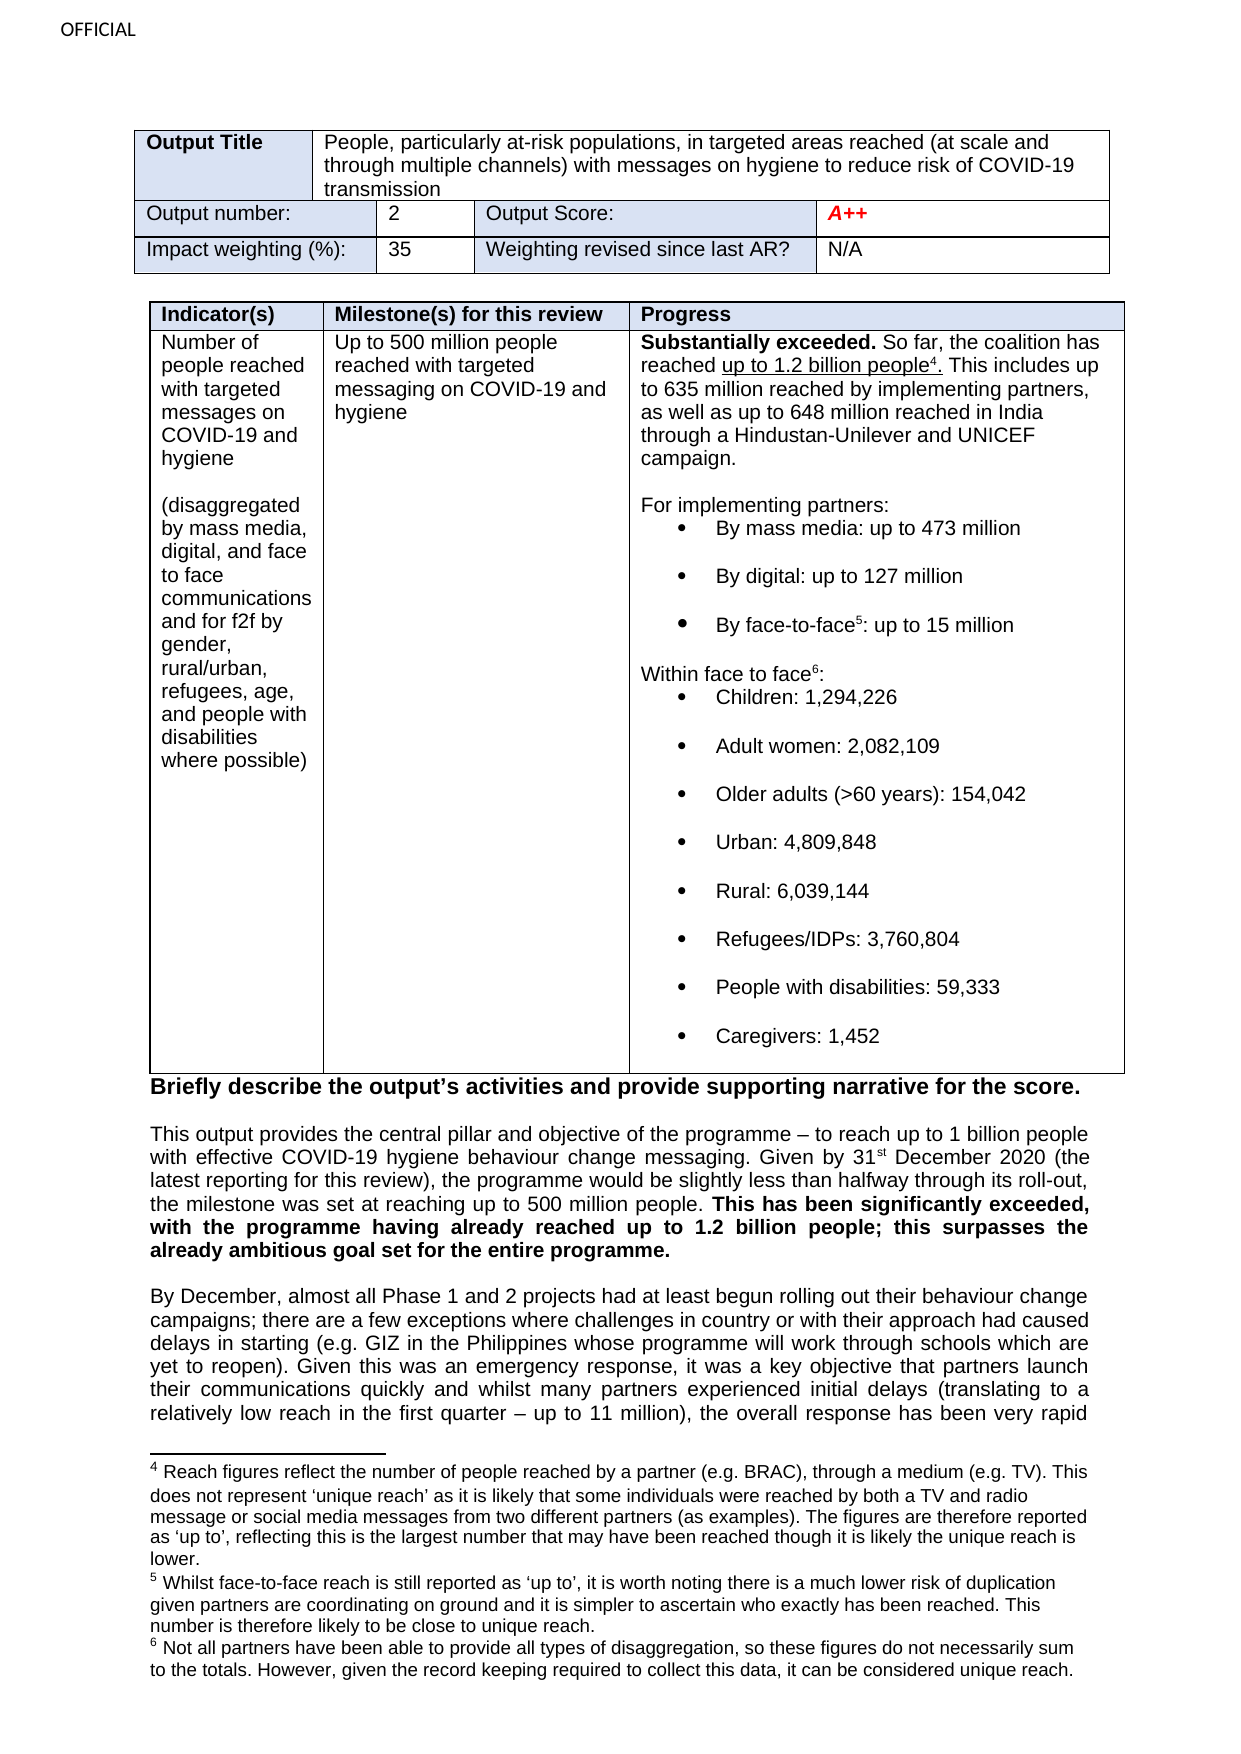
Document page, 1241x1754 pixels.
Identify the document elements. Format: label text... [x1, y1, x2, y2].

table_cell Weighting revised since last AR? [475, 238, 816, 272]
table_cell N/A [817, 238, 1109, 272]
table_cell Impact weighting (%): [135, 238, 376, 272]
text Briefly describe the output’s activities and provide supporting narrative for the score. [150, 1074, 1090, 1099]
table_header Progress [630, 303, 1124, 330]
table_cell 35 [377, 238, 474, 272]
table_cell Substantially exceeded. So far, the coalition has reached up to 1.2 billion people. This includes up to 635 million reached by implementing partners, as well as up to 648 million reached in India through a Hindustan-Unilever and UNICEF campaign. For implementing partners: By mass media: up to 473 million By digital: up to 127 million By face-to-face: up to 15 million Within face to face: Children: 1,294,226 Adult women: 2,082,109 Older adults (>60 years): 154,042 Urban: 4,809,848 Rural: 6,039,144 Refugees/IDPs: 3,760,804 People with disabilities: 59,333 Caregivers: 1,452 [630, 331, 1124, 1072]
table_cell Output number: [135, 201, 376, 236]
table_cell Up to 500 million people reached with targeted messaging on COVID-19 and hygiene [324, 331, 629, 1072]
table_header People, particularly at-risk populations, in targeted areas reached (at scale and through multiple channels) with messages on hygiene to reduce risk of COVID-19 transmission [313, 131, 1109, 200]
table_cell 2 [377, 201, 474, 236]
table_cell Output Score: [475, 201, 816, 236]
table_cell A++ [817, 201, 1109, 236]
table_header Indicator(s) [151, 303, 323, 330]
table_header Milestone(s) for this review [324, 303, 629, 330]
table_header Output Title [135, 131, 312, 200]
table_cell Number of people reached with targeted messages on COVID-19 and hygiene (disaggregated by mass media, digital, and face to face communications and for f2f by gender, rural/urban, refugees, age, and people with disabilities where possible) [151, 331, 323, 1072]
text This output provides the central pillar and objective of the programme – to reach up to 1 billion people with effective COVID-19 hygiene behaviour change messaging. Given by 31st December 2020 (the latest reporting for this review), the programme would be slightly less than halfway through its roll-out, the milestone was set at reaching up to 500 million people. This has been significantly exceeded, with the programme having already reached up to 1.2 billion people; this surpasses the already ambitious goal set for the entire programme. [150, 1122, 1090, 1262]
text By December, almost all Phase 1 and 2 projects had at least begun rolling out their behaviour change campaigns; there are a few exceptions where challenges in country or with their approach had caused delays in starting (e.g. GIZ in the Philippines whose programme will work through schools which are yet to reopen). Given this was an emergency response, it was a key objective that partners launch their communications quickly and whilst many partners experienced initial delays (translating to a relatively low reach in the first quarter – up to 11 million), the overall response has been very rapid [150, 1285, 1090, 1424]
